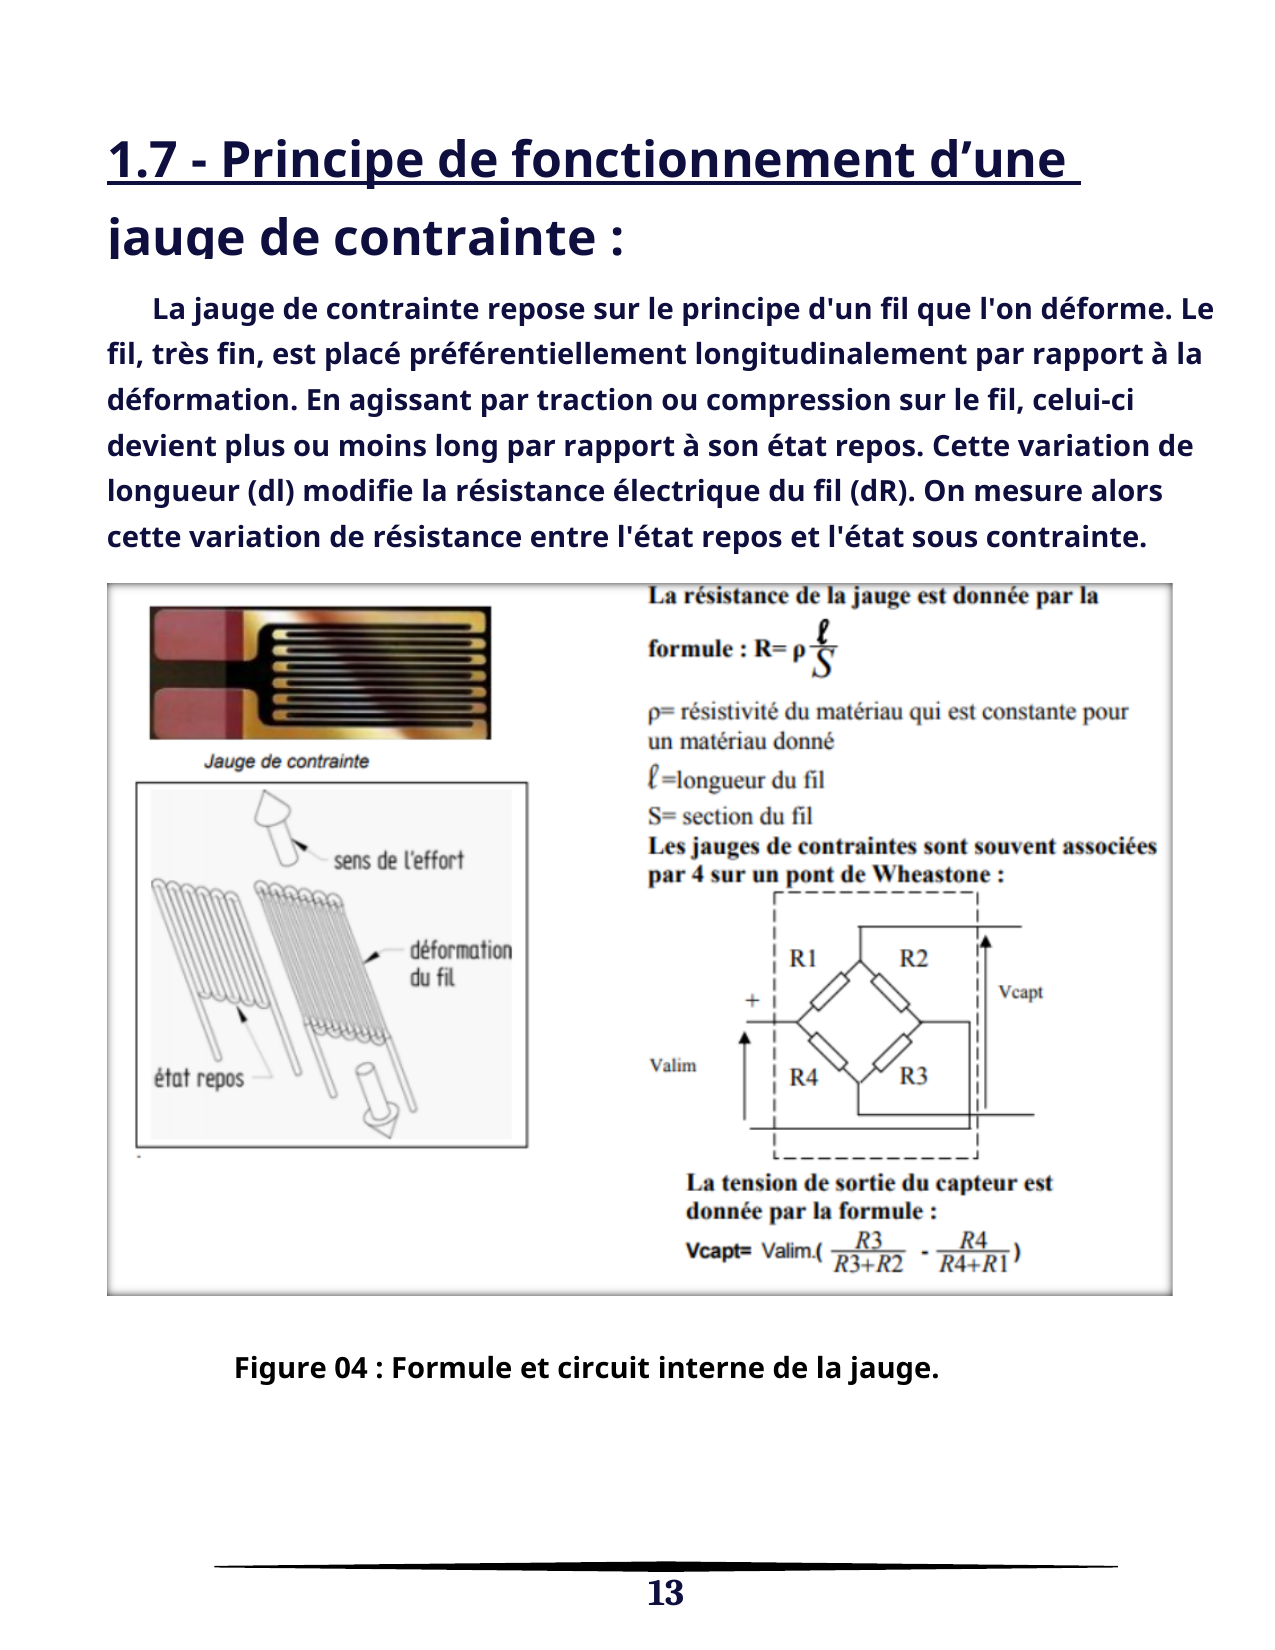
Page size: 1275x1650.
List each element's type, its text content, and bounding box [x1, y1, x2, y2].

text Figure 04 : Formule et circuit interne de la jauge. [234, 1347, 1260, 1387]
text La jauge de contrainte repose sur le principe d'un fil que l'on déforme. Le fil, très fin, est placé préférentiellement longitudinalement par rapport à la déformation. En agissant par traction ou compression sur le fil, celui-ci devient plus ou moins long par rapport à son état repos. Cette variation de longueur (dl) modifie la résistance électrique du fil (dR). On mesure alors cette variation de résistance entre l'état repos et l'état sous contrainte. [107, 288, 1222, 556]
text 1.7 - Principe de fonctionnement d’une jauge de contrainte : [107, 124, 1121, 259]
